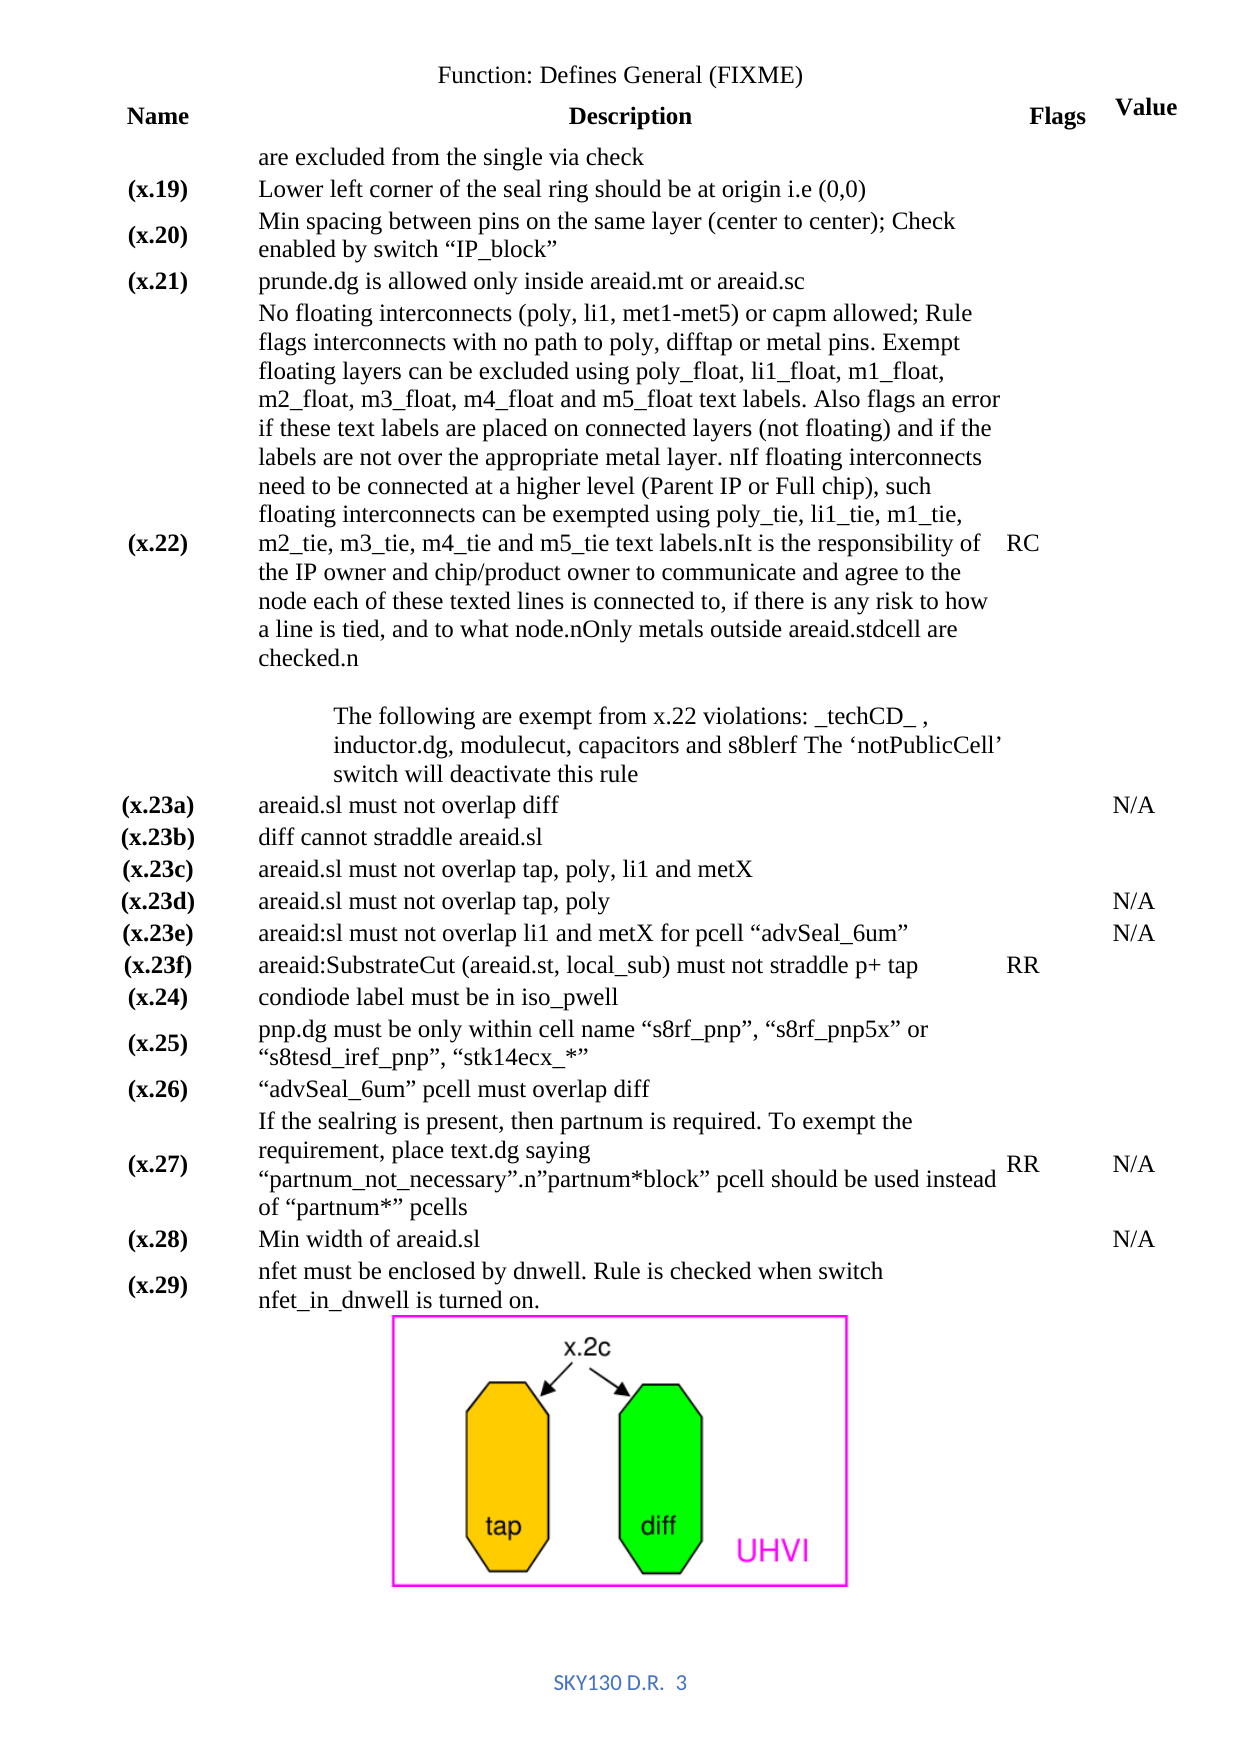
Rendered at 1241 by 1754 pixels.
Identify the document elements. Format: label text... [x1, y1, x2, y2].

table_cell (x.28) [59, 1223, 256, 1255]
table_cell prunde.dg is allowed only inside areaid.mt or areaid.sc [256, 265, 1004, 297]
table_header Function: Defines General (FIXME) [59, 59, 1181, 91]
table_cell are excluded from the single via check [256, 141, 1004, 172]
table_cell [1111, 949, 1181, 980]
table_cell “advSeal_6um” pcell must overlap diff [256, 1073, 1004, 1105]
table_cell [1005, 853, 1111, 885]
table_cell [1005, 885, 1111, 917]
table_cell (x.23f) [59, 949, 256, 980]
table_cell areaid.sl must not overlap tap, poly, li1 and metX [256, 853, 1004, 885]
table_cell [1111, 853, 1181, 885]
table_cell [1111, 141, 1181, 172]
table_cell Min width of areaid.sl [256, 1223, 1004, 1255]
table_cell areaid:SubstrateCut (areaid.st, local_sub) must not straddle p+ tap [256, 949, 1004, 980]
table_cell (x.26) [59, 1073, 256, 1105]
table_cell N/A [1111, 885, 1181, 917]
table_cell Name [59, 91, 256, 141]
table_cell [1005, 917, 1111, 948]
table_cell (x.27) [59, 1105, 256, 1223]
table_cell [1005, 265, 1111, 297]
table_cell Value [1111, 91, 1181, 141]
table_cell [1005, 204, 1111, 265]
table_cell (x.25) [59, 1012, 256, 1073]
table_cell Lower left corner of the seal ring should be at origin i.e (0,0) [256, 173, 1004, 204]
table_cell N/A [1111, 1105, 1181, 1223]
table_cell areaid.sl must not overlap diff [256, 789, 1004, 821]
table_cell [1005, 1255, 1111, 1315]
table_cell [1111, 1255, 1181, 1315]
table_cell [1005, 821, 1111, 853]
table_cell N/A [1111, 1223, 1181, 1255]
table_cell [1005, 141, 1111, 172]
table_cell (x.20) [59, 204, 256, 265]
table_cell (x.22) [59, 297, 256, 789]
table_cell [1111, 1073, 1181, 1105]
table_cell (x.23b) [59, 821, 256, 853]
table_cell areaid.sl must not overlap tap, poly [256, 885, 1004, 917]
table_cell [1005, 1223, 1111, 1255]
table_cell [1005, 173, 1111, 204]
table_cell (x.23c) [59, 853, 256, 885]
table_cell RR [1005, 949, 1111, 980]
table_cell [1005, 1073, 1111, 1105]
table_cell [1111, 265, 1181, 297]
table_cell nfet must be enclosed by dnwell. Rule is checked when switch nfet_in_dnwell is turned on. [256, 1255, 1004, 1315]
table_cell N/A [1111, 789, 1181, 821]
table_cell [1111, 297, 1181, 789]
table_cell [1111, 1012, 1181, 1073]
table_cell RR [1005, 1105, 1111, 1223]
table_cell (x.23e) [59, 917, 256, 948]
table_cell (x.23d) [59, 885, 256, 917]
table_cell [1005, 1012, 1111, 1073]
table_cell (x.29) [59, 1255, 256, 1315]
table_cell N/A [1111, 917, 1181, 948]
table_cell If the sealring is present, then partnum is required. To exempt the requirement, place text.dg saying “partnum_not_necessary”.n”partnum*block” pcell should be used instead of “partnum*” pcells [256, 1105, 1004, 1223]
table_cell [1111, 980, 1181, 1012]
table_cell (x.21) [59, 265, 256, 297]
table_cell [1005, 980, 1111, 1012]
table_cell (x.19) [59, 173, 256, 204]
table_cell Flags [1005, 91, 1111, 141]
table_cell [59, 141, 256, 172]
table_cell [1111, 821, 1181, 853]
table_cell [1111, 173, 1181, 204]
table_cell (x.23a) [59, 789, 256, 821]
table_cell areaid:sl must not overlap li1 and metX for pcell “advSeal_6um” [256, 917, 1004, 948]
table_cell condiode label must be in iso_pwell [256, 980, 1004, 1012]
table_cell [1005, 789, 1111, 821]
table_cell [1111, 204, 1181, 265]
table_cell No floating interconnects (poly, li1, met1-met5) or capm allowed; Rule flags interconnects with no path to poly, difftap or metal pins. Exempt floating layers can be excluded using poly_float, li1_float, m1_float, m2_float, m3_float, m4_float and m5_float text labels. Also flags an error if these text labels are placed on connected layers (not floating) and if the labels are not over the appropriate metal layer. nIf floating interconnects need to be connected at a higher level (Parent IP or Full chip), such floating interconnects can be exempted using poly_tie, li1_tie, m1_tie, m2_tie, m3_tie, m4_tie and m5_tie text labels.nIt is the responsibility of the IP owner and chip/product owner to communicate and agree to the node each of these texted lines is connected to, if there is any risk to how a line is tied, and to what node.nOnly metals outside areaid.stdcell are checked.n The following are exempt from x.22 violations: _techCD_ , inductor.dg, modulecut, capacitors and s8blerf The ‘notPublicCell’ switch will deactivate this rule [256, 297, 1004, 789]
table_cell RC [1005, 297, 1111, 789]
table_cell pnp.dg must be only within cell name “s8rf_pnp”, “s8rf_pnp5x” or “s8tesd_iref_pnp”, “stk14ecx_*” [256, 1012, 1004, 1073]
table_cell Description [256, 91, 1004, 141]
table_cell diff cannot straddle areaid.sl [256, 821, 1004, 853]
picture [391, 1315, 850, 1587]
table_cell Min spacing between pins on the same layer (center to center); Check enabled by switch “IP_block” [256, 204, 1004, 265]
table_cell (x.24) [59, 980, 256, 1012]
